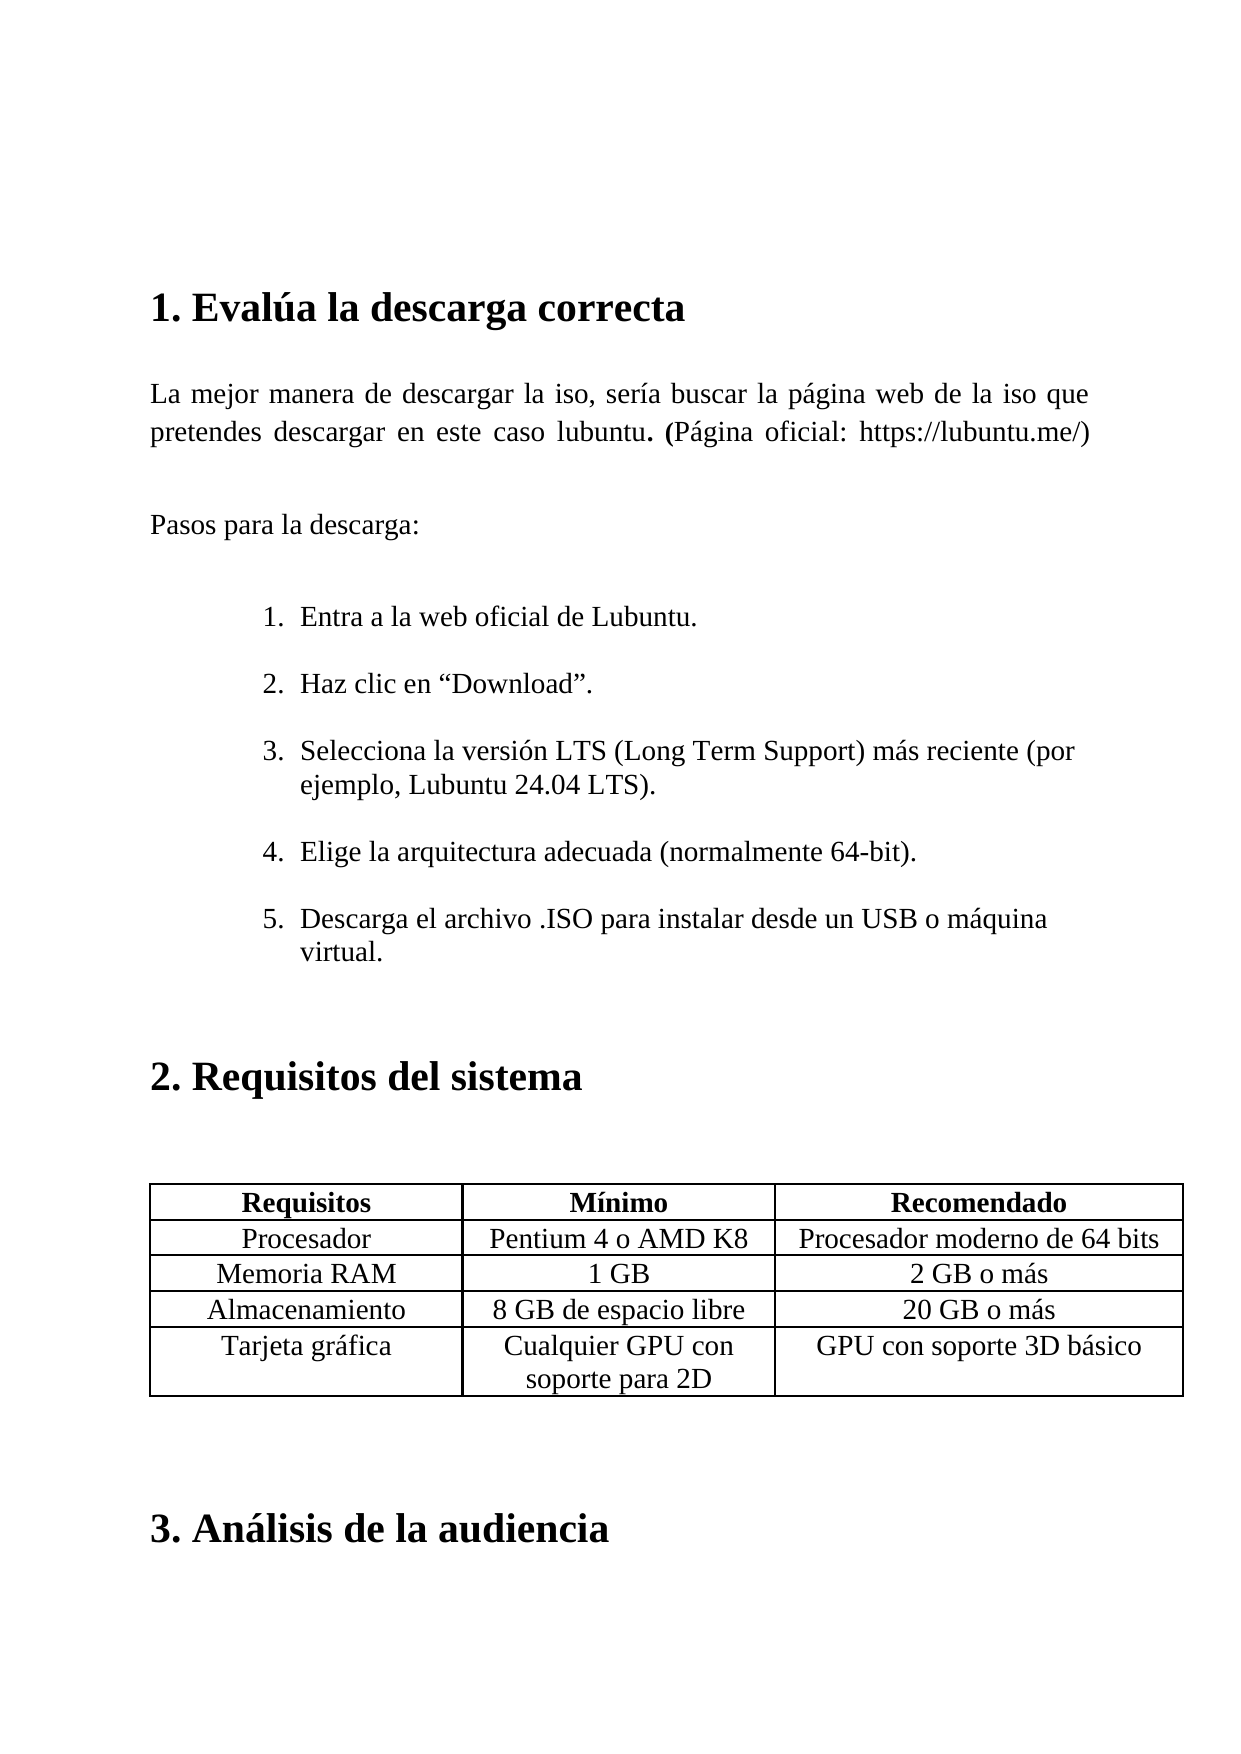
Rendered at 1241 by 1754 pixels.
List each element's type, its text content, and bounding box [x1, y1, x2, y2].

text La mejor manera de descargar la iso, sería buscar la página web de la iso que pretendes descargar en este caso lubuntu. (Página oficial: https://lubuntu.me/) [150, 376, 1090, 478]
table_cell Almacenamiento [151, 1292, 461, 1326]
list Descarga el archivo .ISO para instalar desde un USB o máquina virtual. [262, 901, 1090, 968]
table_cell 8 GB de espacio libre [464, 1292, 774, 1326]
table_header Recomendado [776, 1185, 1182, 1219]
list Entra a la web oficial de Lubuntu. [262, 599, 1090, 666]
list Haz clic en “Download”. [262, 666, 1090, 733]
table_cell Cualquier GPU con soporte para 2D [464, 1328, 774, 1395]
text 1. Evalúa la descarga correcta [150, 282, 1090, 330]
table_cell 2 GB o más [776, 1256, 1182, 1290]
table_cell Memoria RAM [151, 1256, 461, 1290]
table_header Requisitos [151, 1185, 461, 1219]
text Pasos para la descarga: [150, 507, 1090, 574]
table_cell GPU con soporte 3D básico [776, 1328, 1182, 1395]
subtitle 3. Análisis de la audiencia [150, 1503, 1090, 1551]
table_cell Pentium 4 o AMD K8 [464, 1221, 774, 1254]
text 2. Requisitos del sistema [150, 1052, 1090, 1099]
list Elige la arquitectura adecuada (normalmente 64-bit). [262, 834, 1090, 901]
table_cell Procesador moderno de 64 bits [776, 1221, 1182, 1254]
table_cell 20 GB o más [776, 1292, 1182, 1326]
table_cell Procesador [151, 1221, 461, 1254]
table_header Mínimo [464, 1185, 774, 1219]
table_cell 1 GB [464, 1256, 774, 1290]
list Selecciona la versión LTS (Long Term Support) más reciente (por ejemplo, Lubuntu 24.04 LTS). [262, 733, 1090, 834]
table_cell Tarjeta gráfica [151, 1328, 461, 1395]
